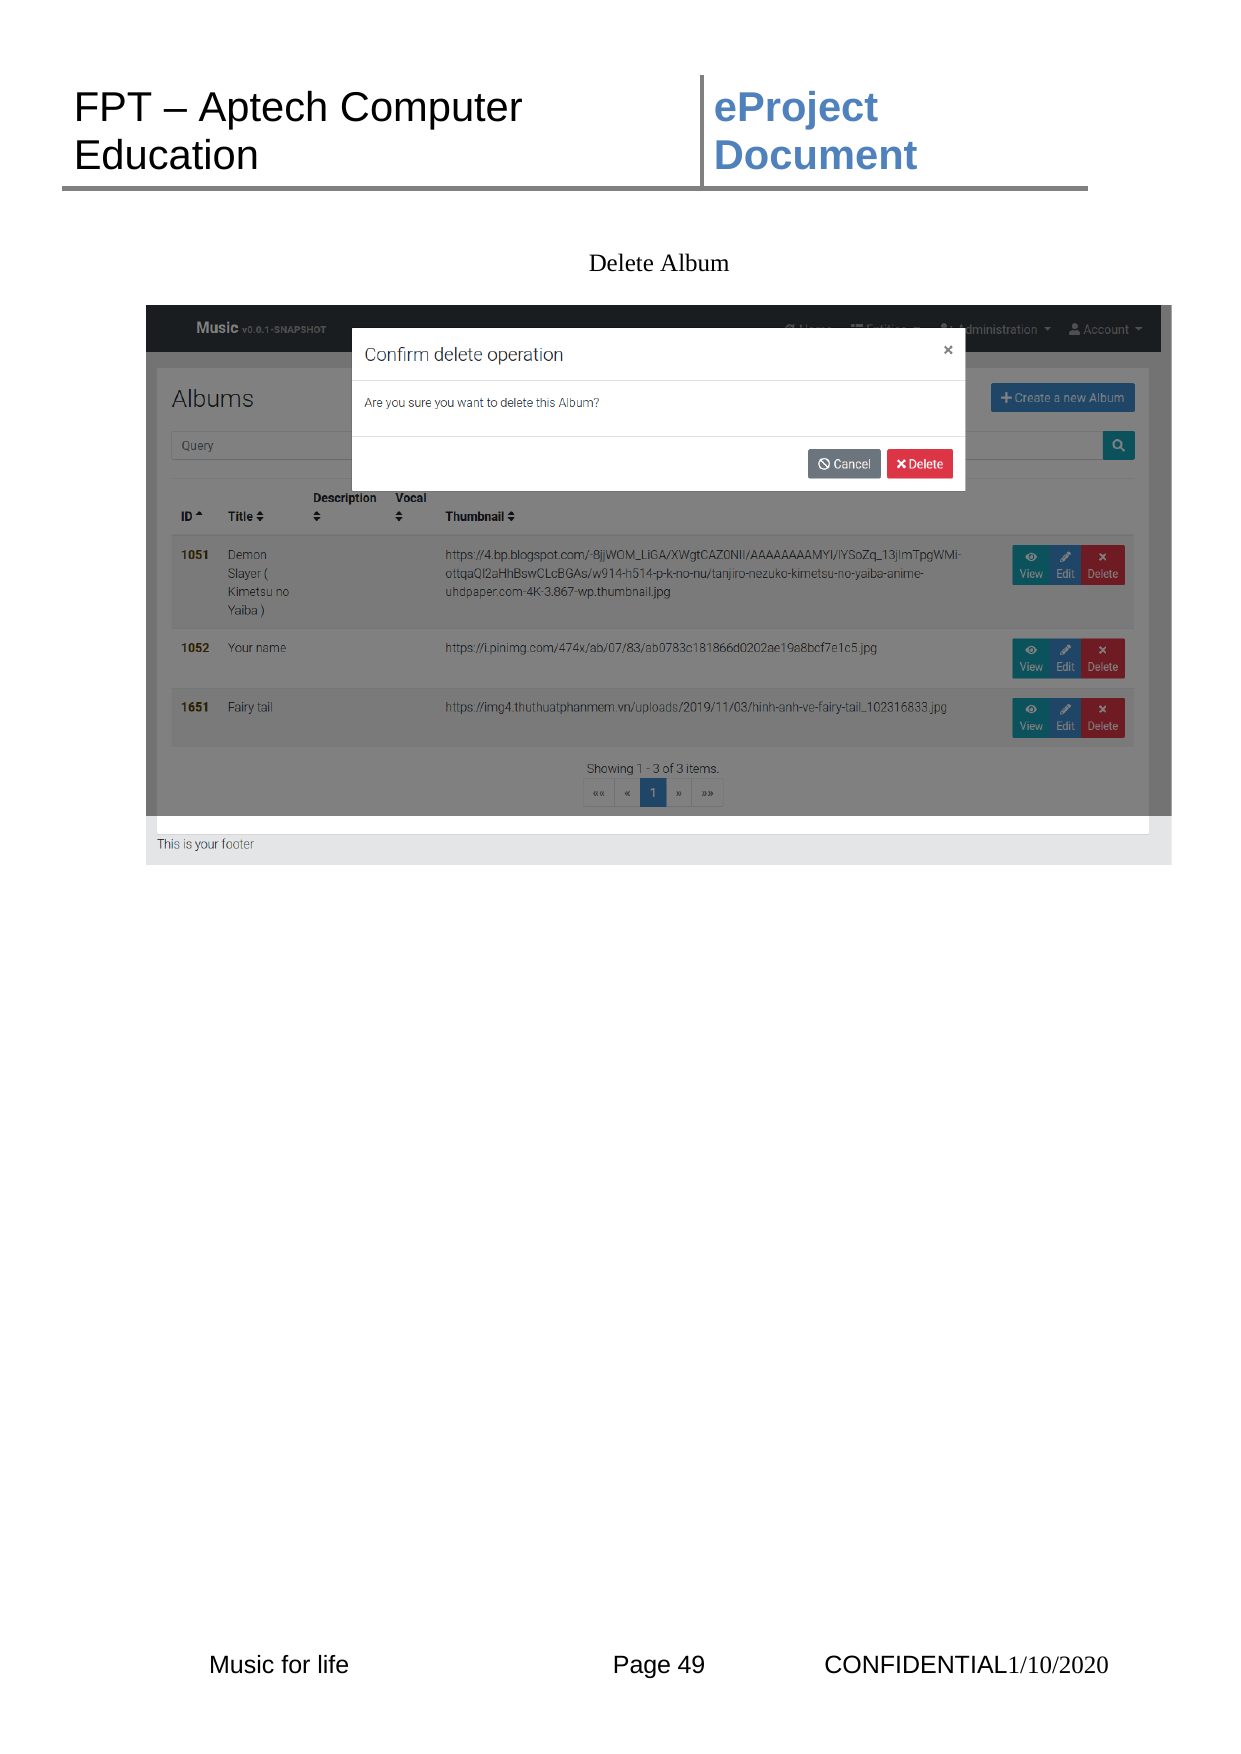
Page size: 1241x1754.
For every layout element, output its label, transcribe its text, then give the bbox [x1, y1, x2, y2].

text Delete Album [146, 248, 1172, 277]
picture [146, 305, 1172, 865]
